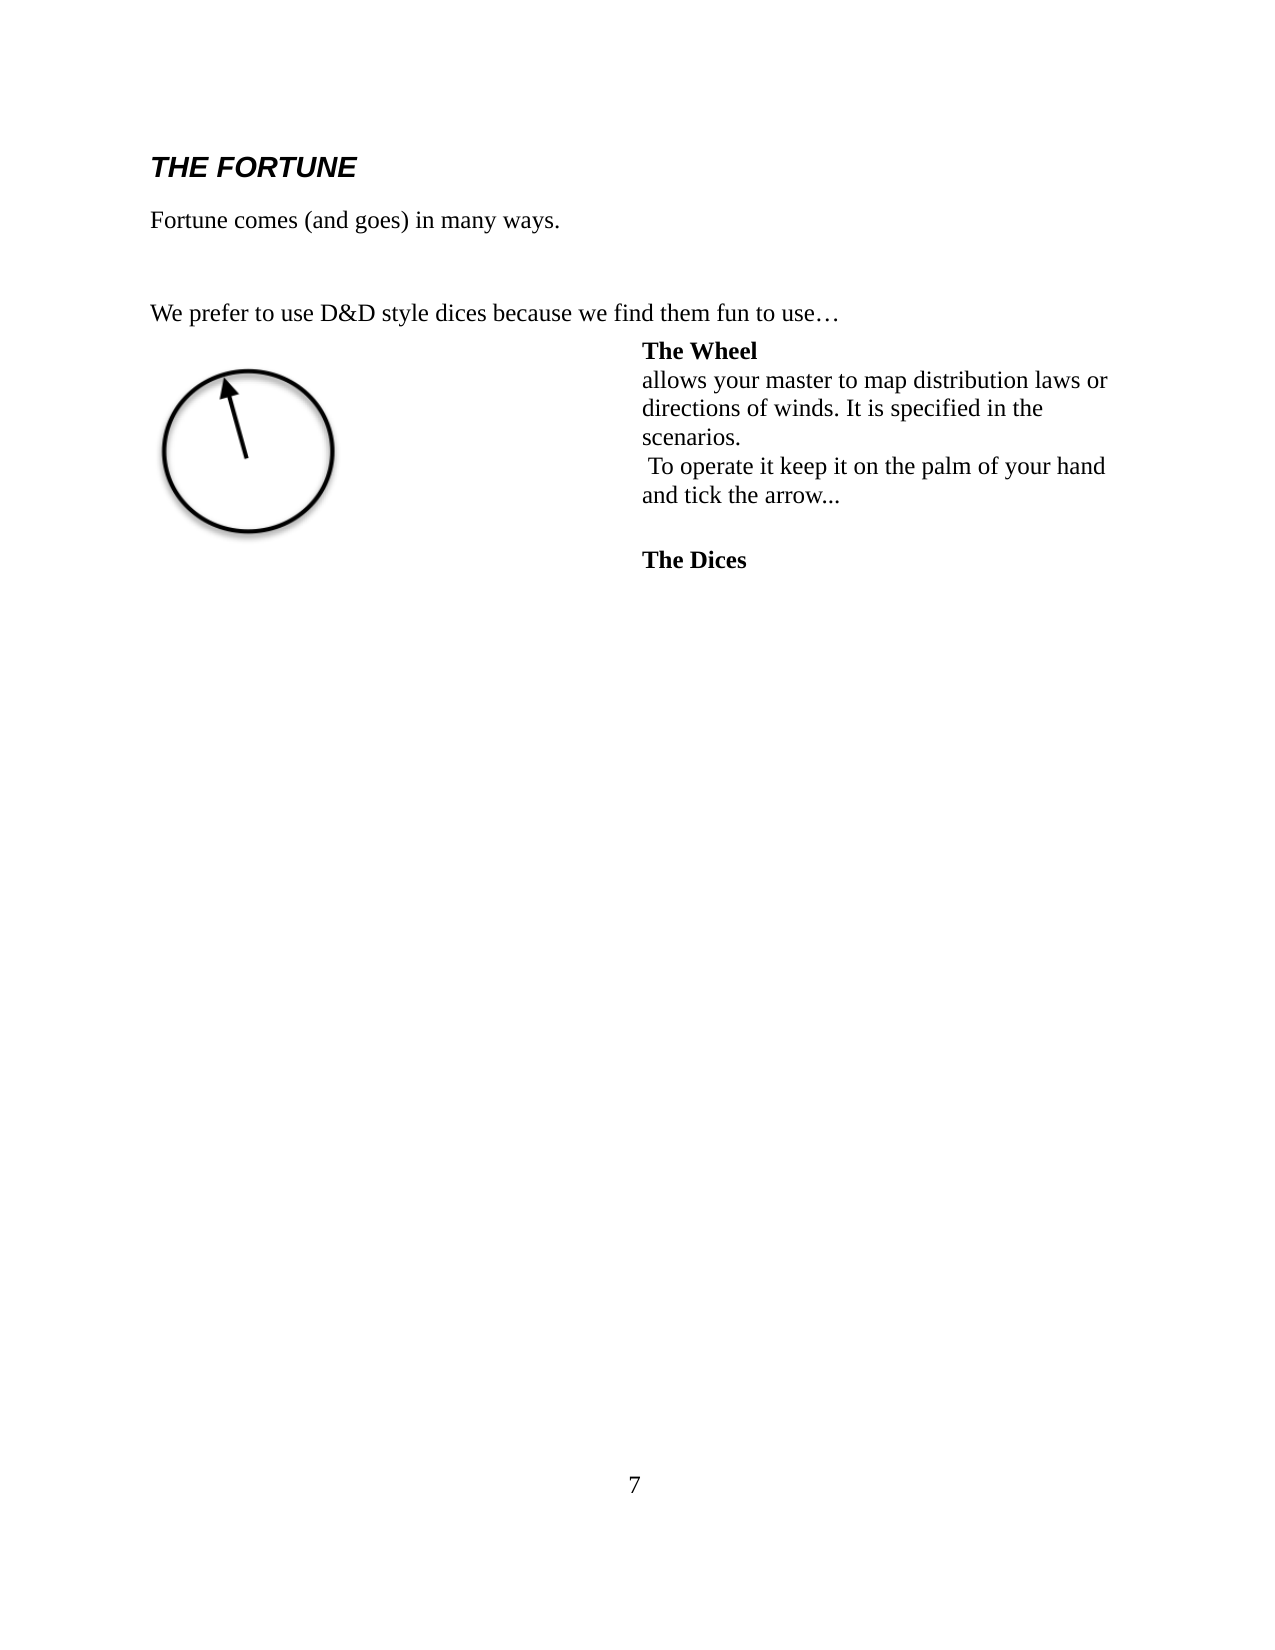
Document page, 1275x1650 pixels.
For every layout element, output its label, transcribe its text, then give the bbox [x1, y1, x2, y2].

table_cell [342, 365, 637, 545]
picture [154, 364, 342, 546]
table_cell [150, 365, 154, 545]
text We prefer to use D&D style dices because we find them fun to use… [150, 298, 1125, 327]
table_header [150, 336, 637, 365]
table_cell allows your master to map distribution laws or directions of winds. It is specified in the scenarios. To operate it keep it on the palm of your hand and tick the arrow... [638, 365, 1125, 545]
text Fortune comes (and goes) in many ways. [150, 205, 1125, 234]
table_header The Wheel [638, 336, 1125, 365]
table_cell [150, 545, 637, 574]
table_cell The Dices [638, 545, 1125, 574]
subtitle THE FORTUNE [150, 150, 1125, 183]
